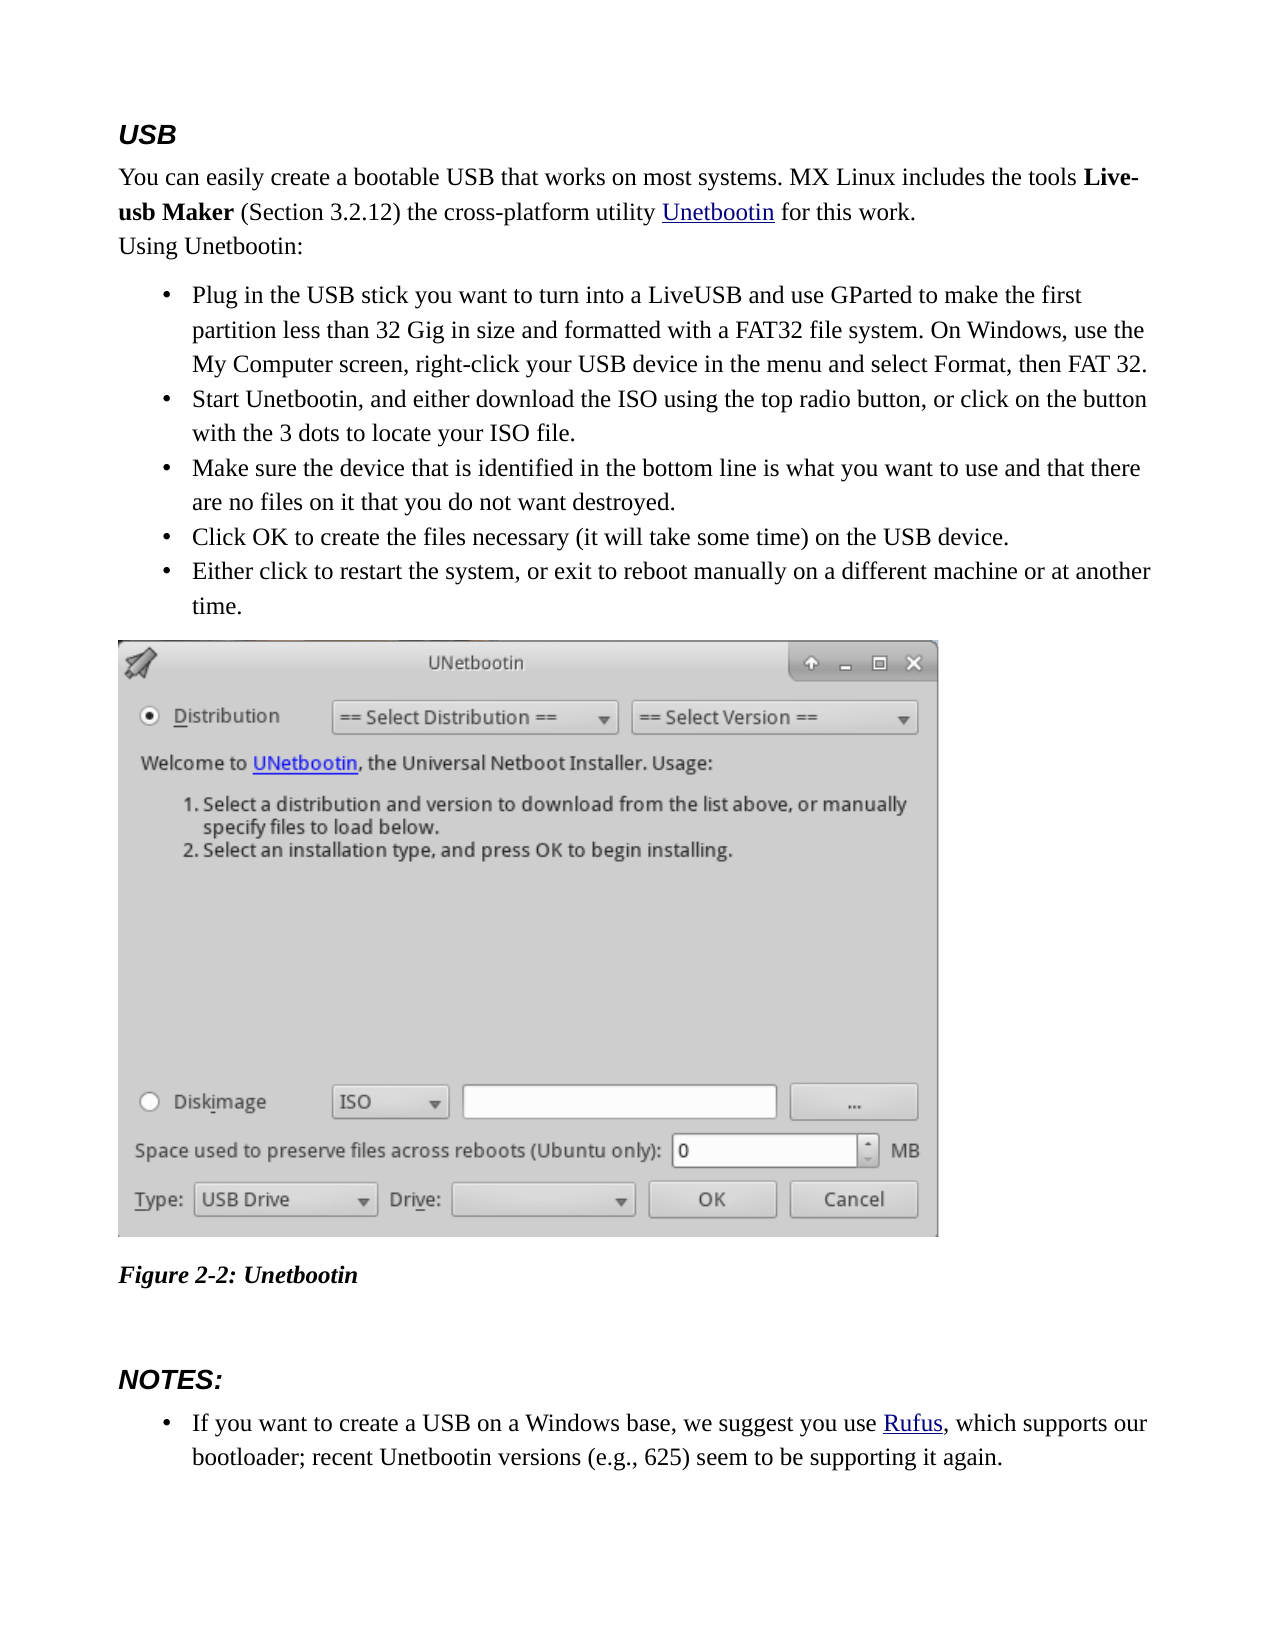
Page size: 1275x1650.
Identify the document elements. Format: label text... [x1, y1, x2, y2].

subtitle USB [118, 118, 1157, 150]
text Using Unetbootin: [118, 231, 1157, 260]
text You can easily create a bootable USB that works on most systems. MX Linux includes the tools Live-usb Maker (Section 3.2.12) the cross-platform utility Unetbootin for this work. [118, 162, 1157, 226]
list Make sure the device that is identified in the bottom line is what you want to use and that there are no files on it that you do not want destroyed. [162, 453, 1157, 516]
list Either click to restart the system, or exit to reboot manually on a different machine or at another time. [162, 556, 1157, 619]
list Start Unetbootin, and either download the ISO using the top radio button, or click on the button with the 3 dots to locate your ISO file. [162, 384, 1157, 447]
text Figure 2-2: Unetbootin [118, 1260, 1157, 1289]
list If you want to create a USB on a Windows base, we suggest you use Rufus, which supports our bootloader; recent Unetbootin versions (e.g., 625) seem to be supporting it again. [162, 1408, 1157, 1471]
picture [118, 640, 939, 1237]
subtitle NOTES: [118, 1363, 1157, 1395]
list Plug in the USB stick you want to turn into a LiveUSB and use GParted to make the first partition less than 32 Gig in size and formatted with a FAT32 file system. On Windows, use the My Computer screen, right-click your USB device in the menu and select Format, then FAT 32. [162, 281, 1157, 378]
list Click OK to create the files necessary (it will take some time) on the USB device. [162, 522, 1157, 551]
